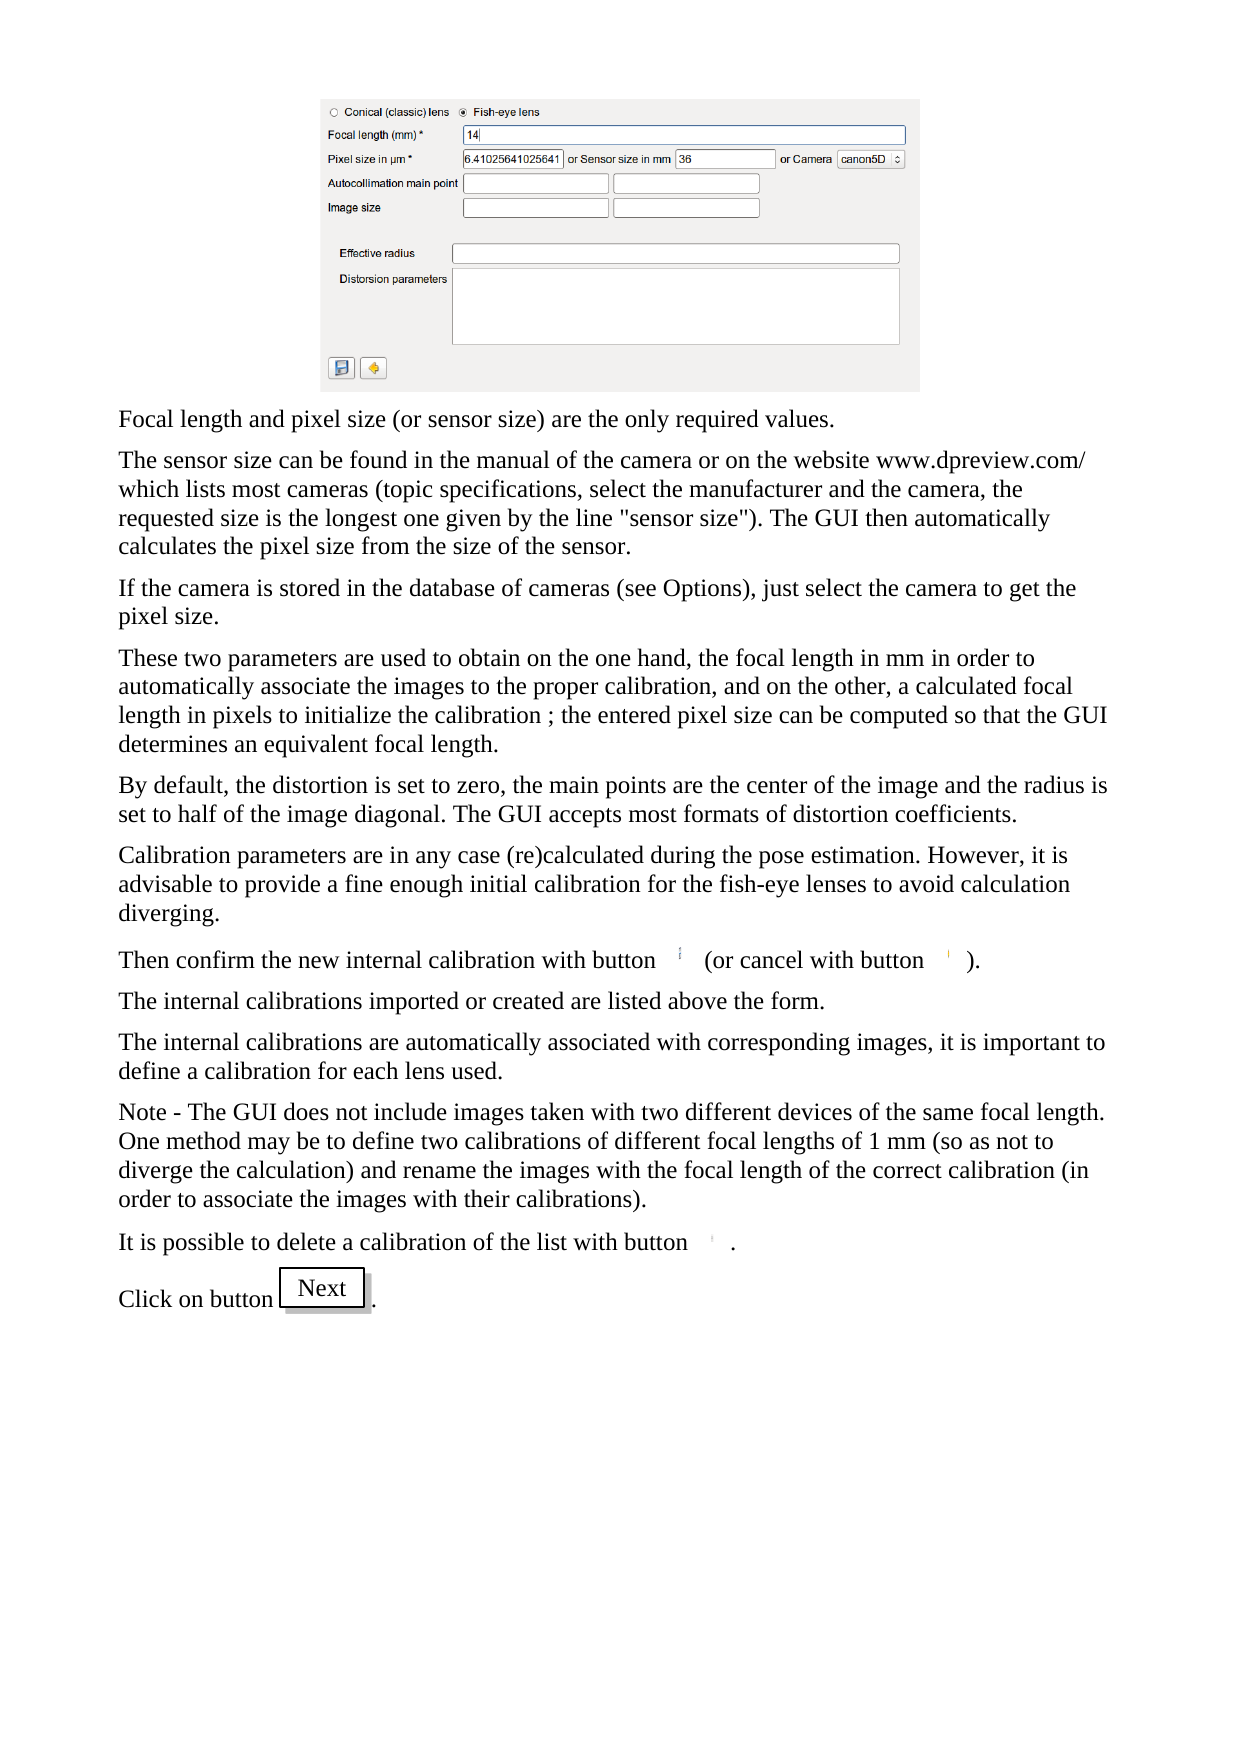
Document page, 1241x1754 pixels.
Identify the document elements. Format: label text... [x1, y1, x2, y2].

text Calibration parameters are in any case (re)calculated during the pose estimation. However, it is advisable to provide a fine enough initial calibration for the fish-eye lenses to avoid calculation diverging. [118, 840, 1122, 926]
text If the camera is stored in the database of cameras (see Options), just select the camera to get the pixel size. [118, 573, 1122, 630]
text Note - The GUI does not include images taken with two different devices of the same focal length. One method may be to define two calibrations of different focal lengths of 1 mm (so as not to diverge the calculation) and rename the images with the focal length of the correct calibration (in order to associate the images with their calibrations). [118, 1097, 1122, 1212]
text It is possible to delete a calibration of the list with button . [118, 1225, 1122, 1256]
text Focal length and pixel size (or sensor size) are the only required values. [118, 404, 1122, 433]
picture [678, 947, 682, 960]
text The internal calibrations imported or created are listed above the form. [118, 986, 1122, 1015]
text Then confirm the new internal calibration with button (or cancel with button ). [118, 939, 1122, 974]
text The internal calibrations are automatically associated with corresponding images, it is important to define a calibration for each lens used. [118, 1027, 1122, 1085]
text .. [365, 1268, 1122, 1313]
text The sensor size can be found in the manual of the camera or on the website www.dpreview.com/ which lists most cameras (topic specifications, select the manufacturer and the camera, the requested size is the longest one given by the line "sensor size"). The GUI then automatically calculates the pixel size from the size of the sensor. [118, 445, 1122, 560]
text By default, the distortion is set to zero, the main points are the center of the image and the radius is set to half of the image diagonal. The GUI accepts most formats of distortion coefficients. [118, 770, 1122, 828]
text Click on button [118, 1268, 285, 1313]
text These two parameters are used to obtain on the one hand, the focal length in mm in order to automatically associate the images to the proper calibration, and on the other, a calculated focal length in pixels to initialize the calibration ; the entered pixel size can be computed so that the GUI determines an equivalent focal length. [118, 643, 1122, 758]
picture [320, 99, 920, 392]
